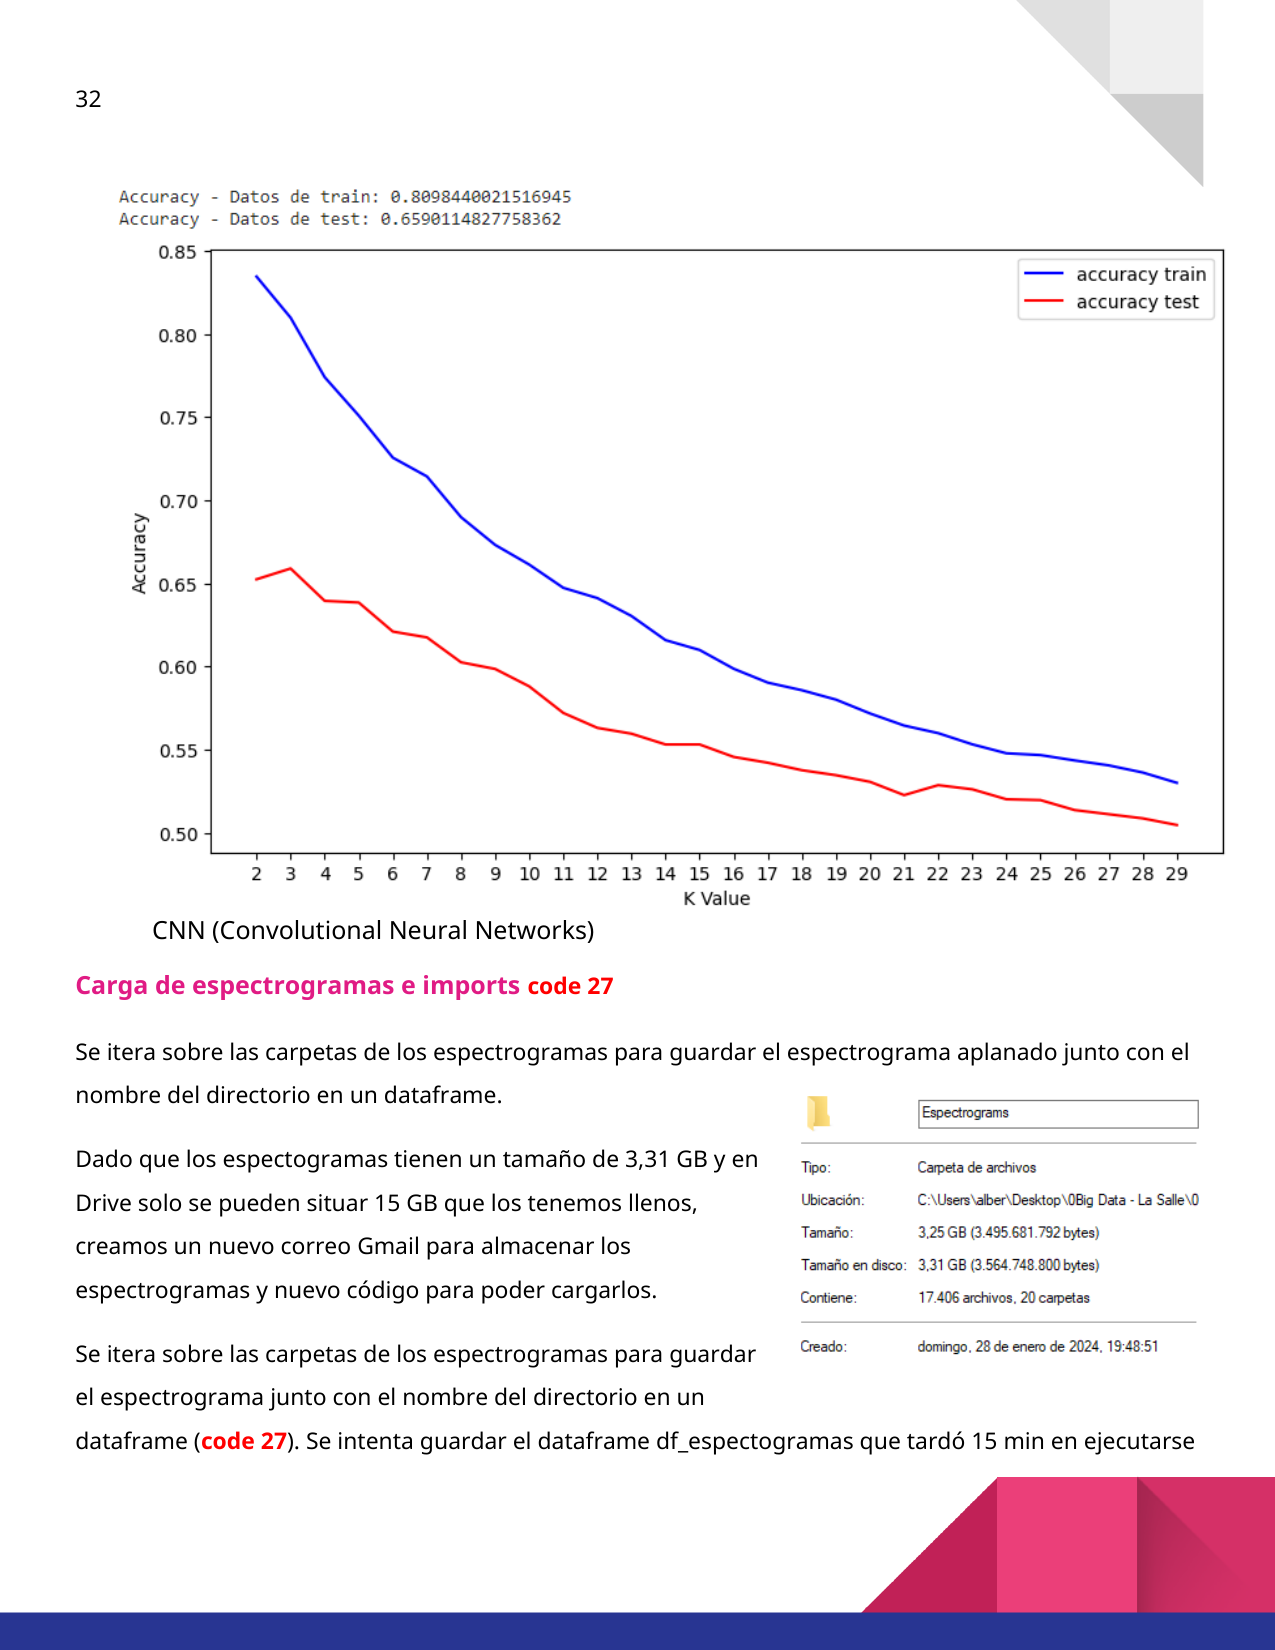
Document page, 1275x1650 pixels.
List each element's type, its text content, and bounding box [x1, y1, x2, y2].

text Se itera sobre las carpetas de los espectrogramas para guardar el espectrograma aplanado junto con el nombre del directorio en un dataframe. [75, 1036, 1198, 1110]
picture [114, 0, 1236, 913]
text Se itera sobre las carpetas de los espectrogramas para guardar el espectrograma junto con el nombre del directorio en un dataframe (code 27). Se intenta guardar el dataframe df_espectogramas que tardó 15 min en ejecutarse [75, 1338, 1198, 1456]
text Dado que los espectogramas tienen un tamaño de 3,31 GB y en Drive solo se pueden situar 15 GB que los tenemos llenos, creamos un nuevo correo Gmail para almacenar los espectrogramas y nuevo código para poder cargarlos. [75, 1143, 790, 1305]
text Carga de espectrogramas e imports code 27 [75, 967, 1198, 1001]
subtitle CNN (Convolutional Neural Networks) [114, 913, 1198, 947]
picture [790, 1096, 1204, 1363]
subtitle [114, 114, 1198, 187]
picture [0, 1475, 1275, 1650]
